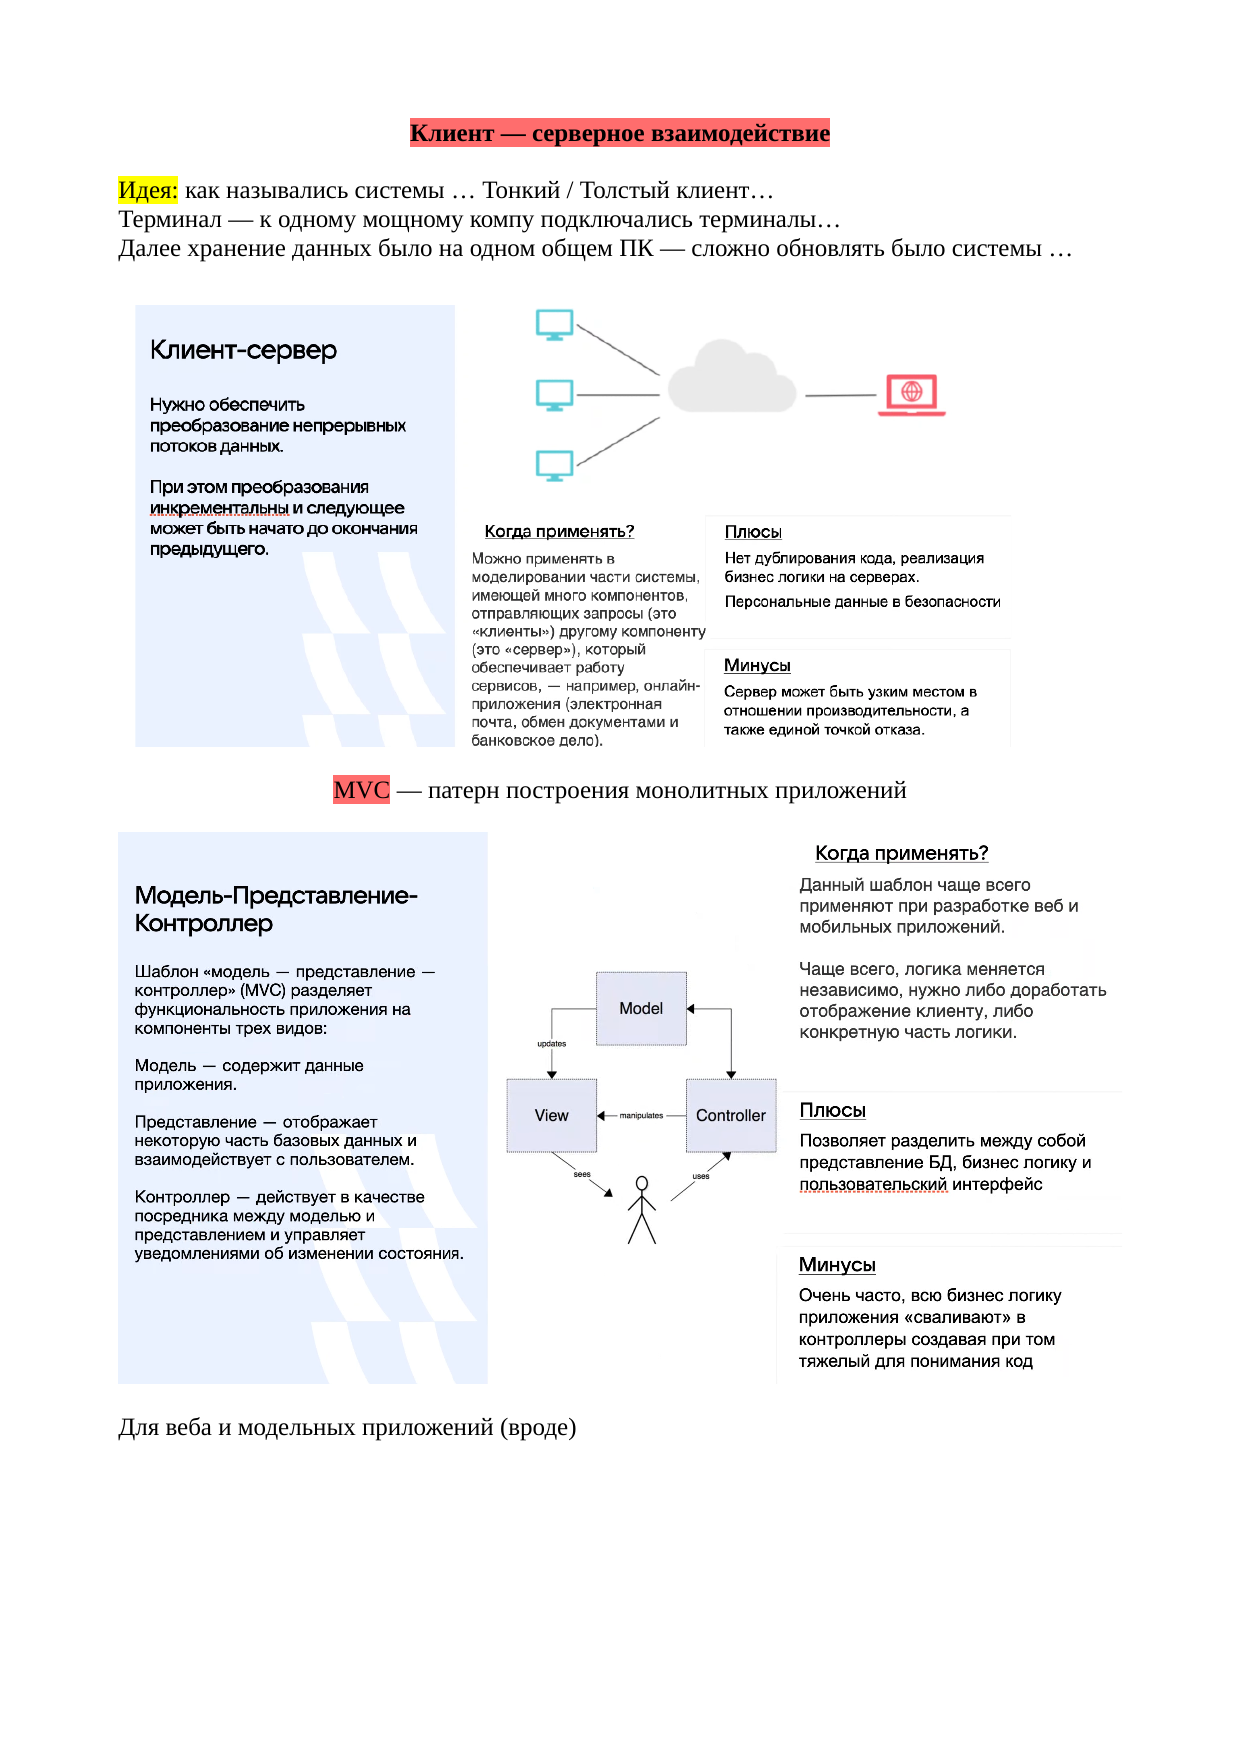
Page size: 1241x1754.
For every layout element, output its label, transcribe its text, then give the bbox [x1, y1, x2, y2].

picture [118, 832, 1123, 1384]
text Идея: как назывались системы … Тонкий / Толстый клиент… [118, 176, 1122, 204]
text Далее хранение данных было на одном общем ПК — сложно обновлять было системы … [118, 233, 1122, 262]
text Терминал — к одному мощному компу подключались терминалы… [118, 204, 1122, 233]
text MVC — патерн построения монолитных приложений [118, 775, 1122, 804]
picture [135, 305, 1012, 747]
text Клиент — серверное взаимодействие [118, 118, 1122, 147]
text Для веба и модельных приложений (вроде) [118, 1412, 1122, 1441]
